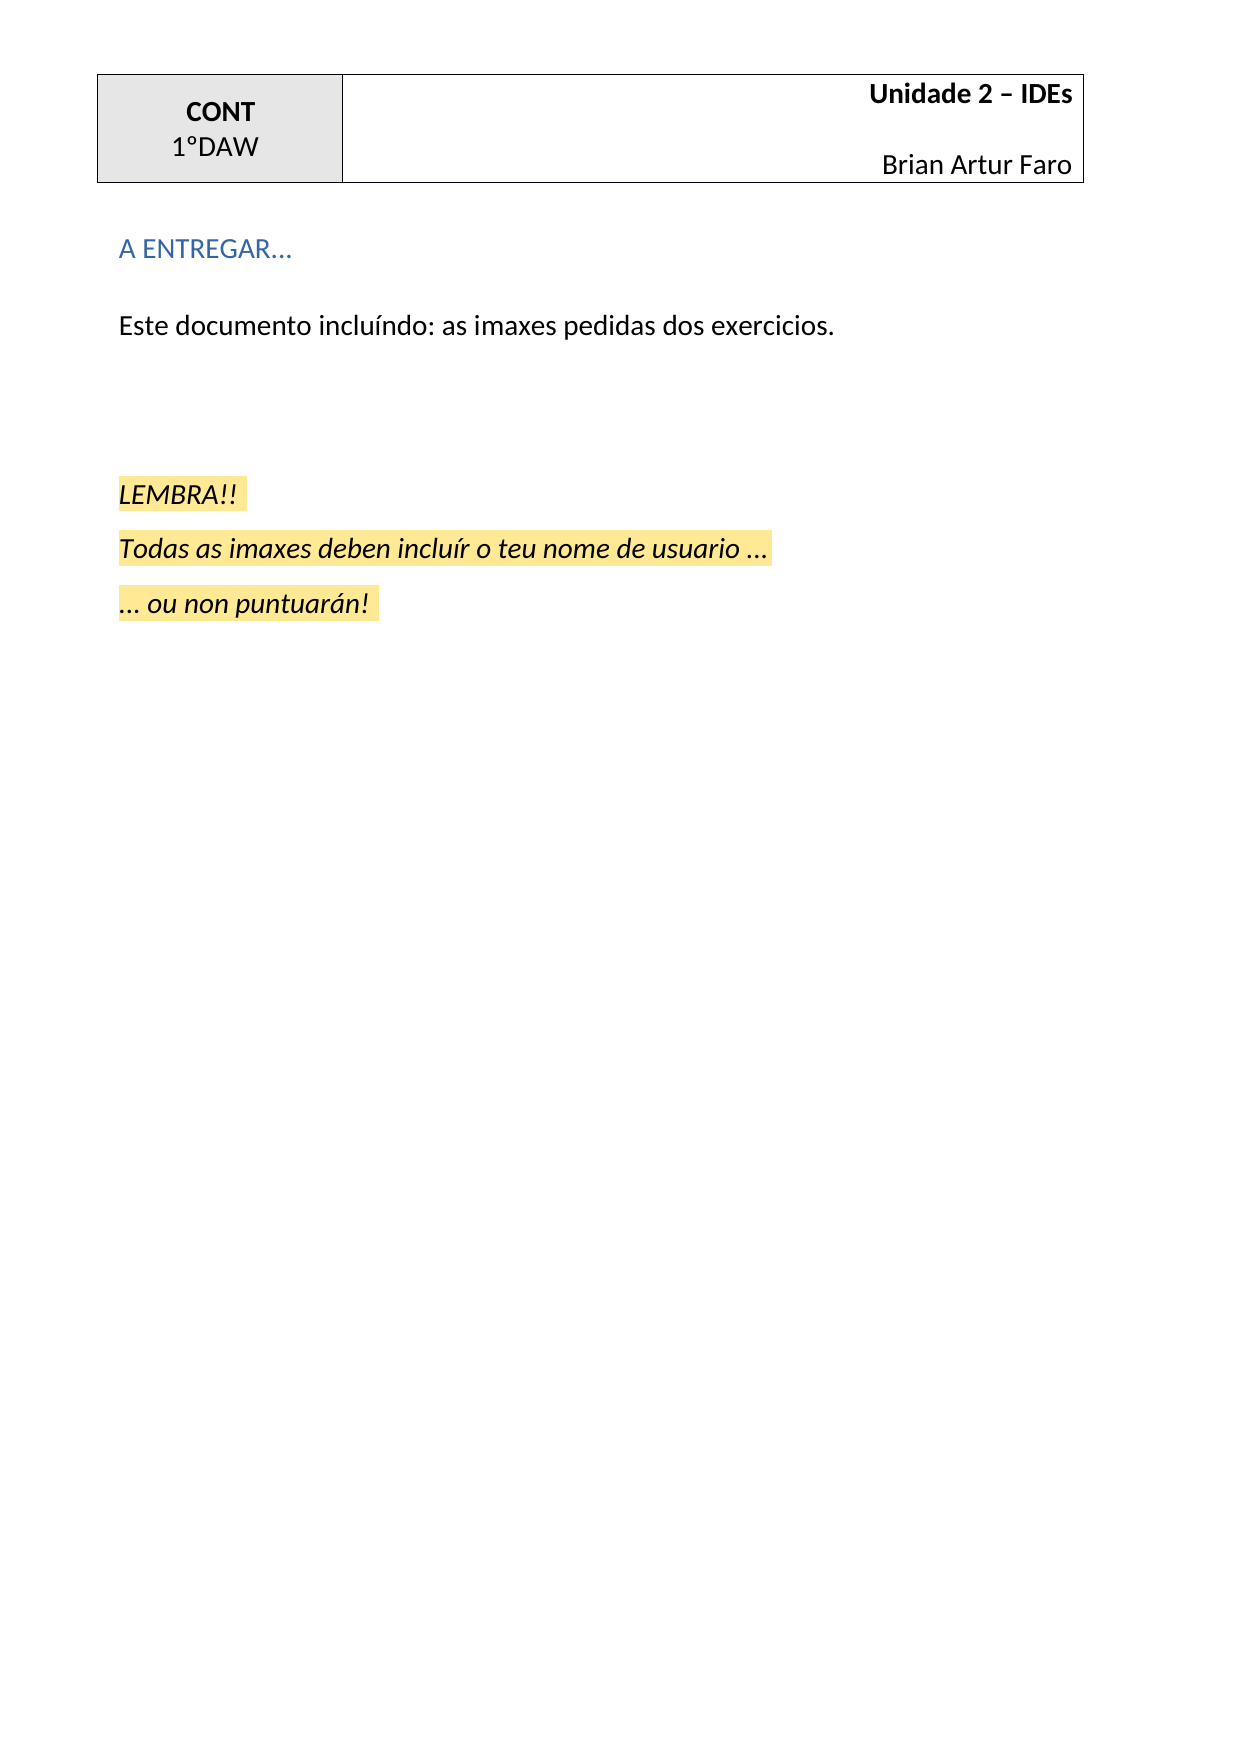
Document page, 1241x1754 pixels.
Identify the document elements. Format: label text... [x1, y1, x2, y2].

text A ENTREGAR... [119, 230, 1062, 266]
text LEMBRA!! [119, 476, 1062, 511]
text Este documento incluíndo: as imaxes pedidas dos exercicios. [119, 307, 1062, 343]
text ... ou non puntuarán! [119, 585, 1062, 621]
text Todas as imaxes deben incluír o teu nome de usuario ... [119, 530, 1062, 566]
